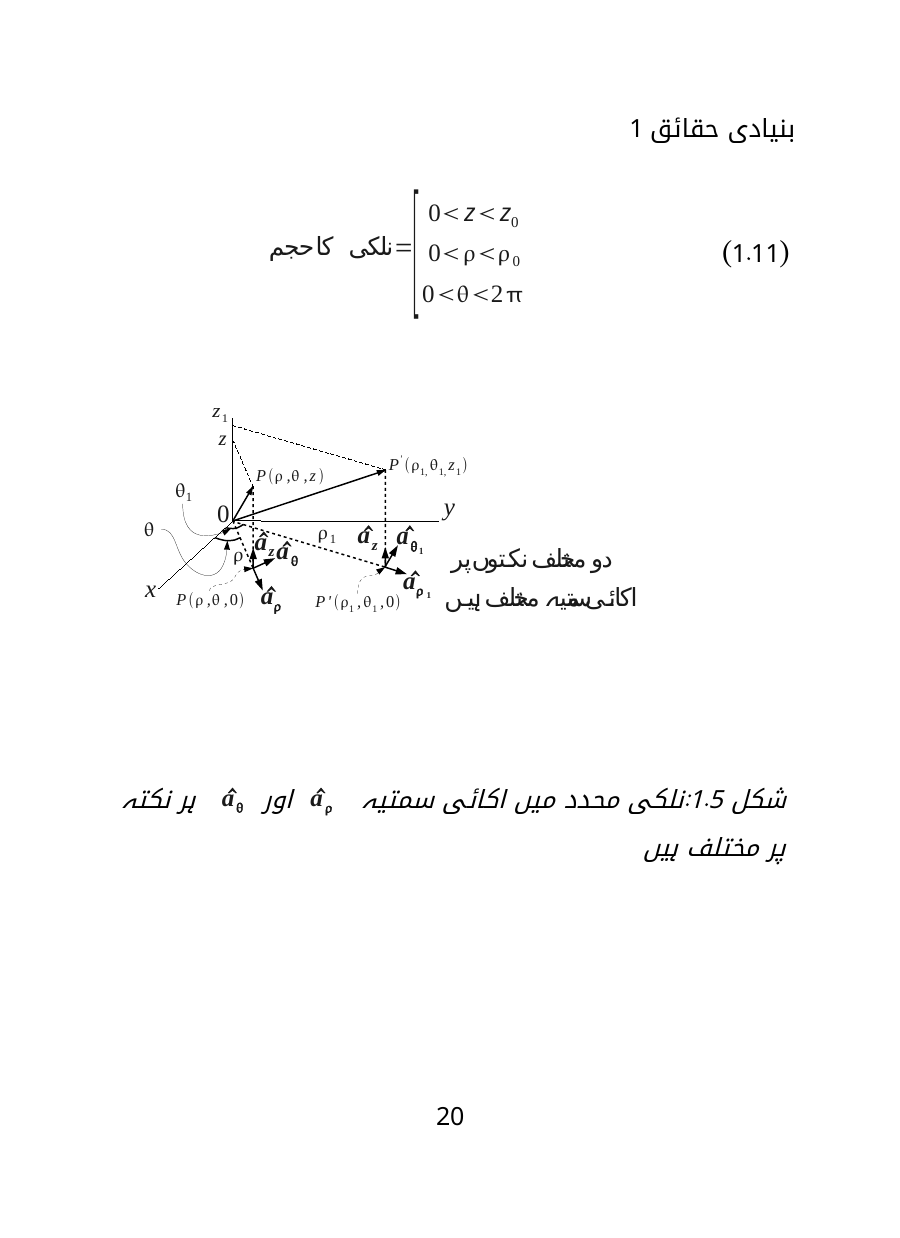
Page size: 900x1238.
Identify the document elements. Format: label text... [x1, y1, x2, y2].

table_header (1.11) [694, 182, 795, 338]
text شکل 1.5:نلکی محدد میں اکائی سمتیہ اور ہر نکتہ پر مختلف ہیں [114, 384, 786, 871]
table_header [105, 182, 694, 338]
